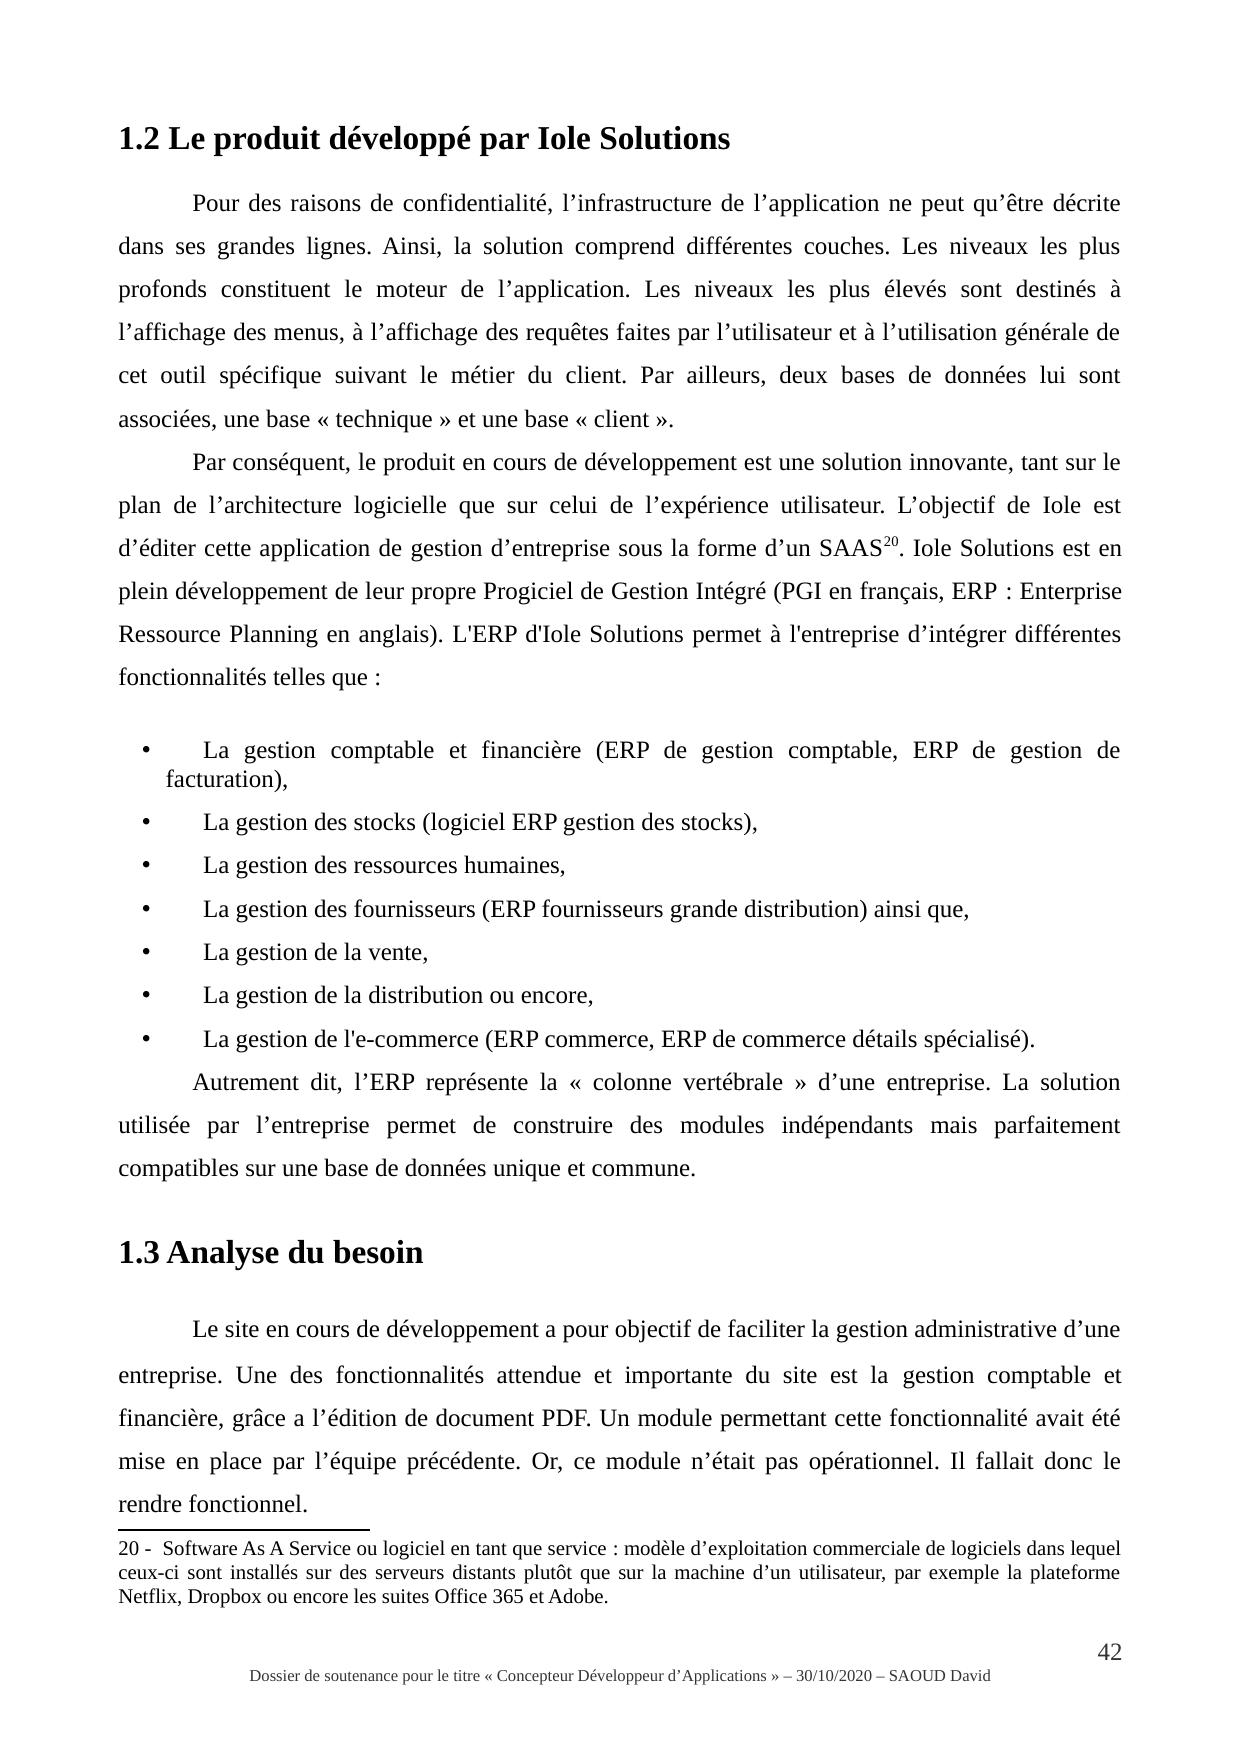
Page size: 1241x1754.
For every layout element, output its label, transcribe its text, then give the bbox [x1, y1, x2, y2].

text Autrement dit, l’ERP représente la « colonne vertébrale » d’une entreprise. La solution utilisée par l’entreprise permet de construire des modules indépendants mais parfaitement compatibles sur une base de données unique et commune. [118, 1067, 1122, 1182]
list La gestion de la distribution ou encore, [142, 981, 1122, 1009]
text Pour des raisons de confidentialité, l’infrastructure de l’application ne peut qu’être décrite dans ses grandes lignes. Ainsi, la solution comprend différentes couches. Les niveaux les plus profonds constituent le moteur de l’application. Les niveaux les plus élevés sont destinés à l’affichage des menus, à l’affichage des requêtes faites par l’utilisateur et à l’utilisation générale de cet outil spécifique suivant le métier du client. Par ailleurs, deux bases de données lui sont associées, une base « technique » et une base « client ». [118, 188, 1122, 432]
subtitle 1.3 Analyse du besoin [118, 1232, 1122, 1270]
list La gestion des ressources humaines, [142, 851, 1122, 879]
text - Software As A Service ou logiciel en tant que service : modèle d’exploitation commerciale de logiciels dans lequel ceux-ci sont installés sur des serveurs distants plutôt que sur la machine d’un utilisateur, par exemple la plateforme Netflix, Dropbox ou encore les suites Office 365 et Adobe. [118, 1536, 1122, 1608]
list La gestion de l'e-commerce (ERP commerce, ERP de commerce détails spécialisé). [142, 1024, 1122, 1053]
list La gestion des fournisseurs (ERP fournisseurs grande distribution) ainsi que, [142, 894, 1122, 923]
list La gestion comptable et financière (ERP de gestion comptable, ERP de gestion de facturation), [142, 735, 1122, 793]
list La gestion de la vente, [142, 937, 1122, 966]
subtitle 1.2 Le produit développé par Iole Solutions [118, 118, 1122, 156]
text Par conséquent, le produit en cours de développement est une solution innovante, tant sur le plan de l’architecture logicielle que sur celui de l’expérience utilisateur. L’objectif de Iole est d’éditer cette application de gestion d’entreprise sous la forme d’un SAAS. Iole Solutions est en plein développement de leur propre Progiciel de Gestion Intégré (PGI en français, ERP : Enterprise Ressource Planning en anglais). L'ERP d'Iole Solutions permet à l'entreprise d’intégrer différentes fonctionnalités telles que : [118, 447, 1122, 691]
list La gestion des stocks (logiciel ERP gestion des stocks), [142, 807, 1122, 836]
text Le site en cours de développement a pour objectif de faciliter la gestion administrative d’une entreprise. Une des fonctionnalités attendue et importante du site est la gestion comptable et financière, grâce a l’édition de document PDF. Un module permettant cette fonctionnalité avait été mise en place par l’équipe précédente. Or, ce module n’était pas opérationnel. Il fallait donc le rendre fonctionnel. [118, 1302, 1122, 1518]
